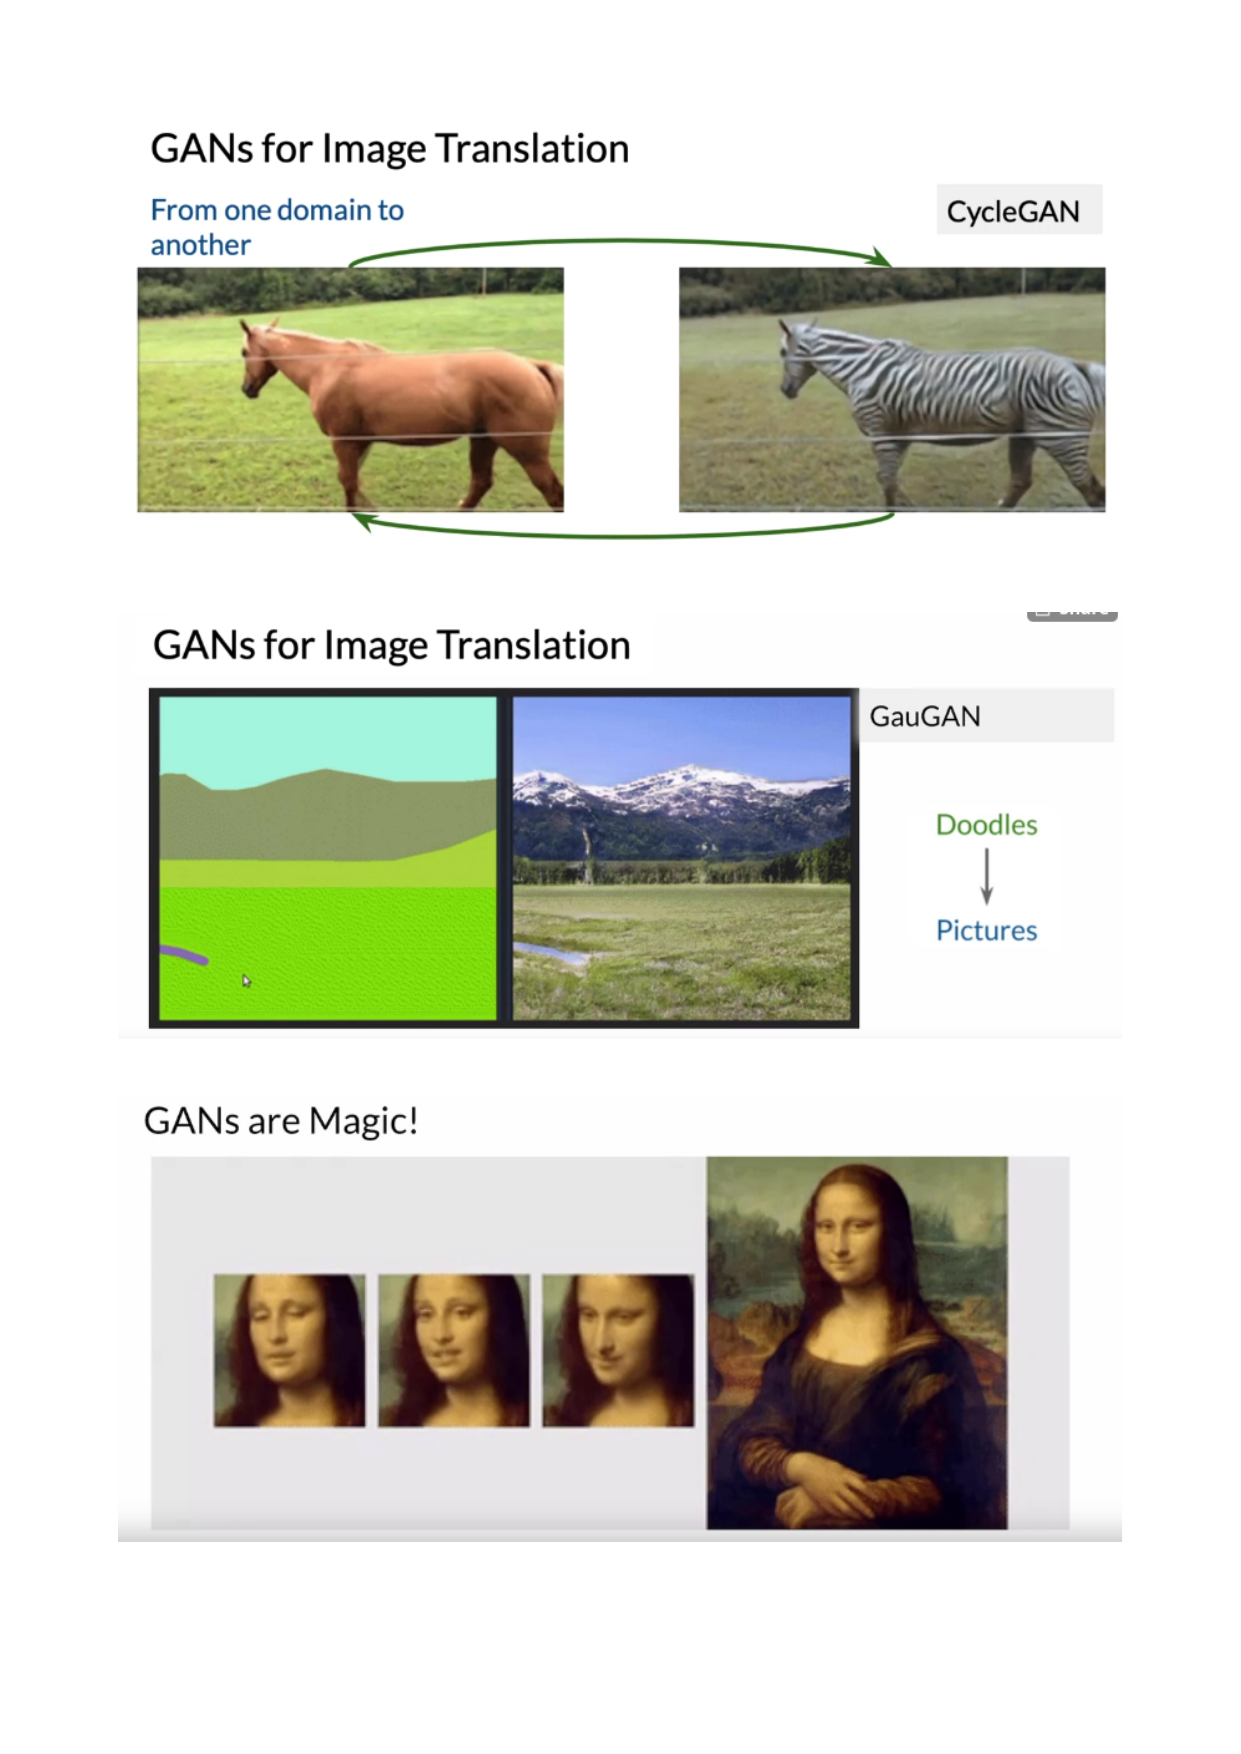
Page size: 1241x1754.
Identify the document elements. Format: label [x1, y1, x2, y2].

picture [118, 118, 1123, 556]
picture [118, 1096, 1123, 1542]
picture [118, 612, 1123, 1039]
